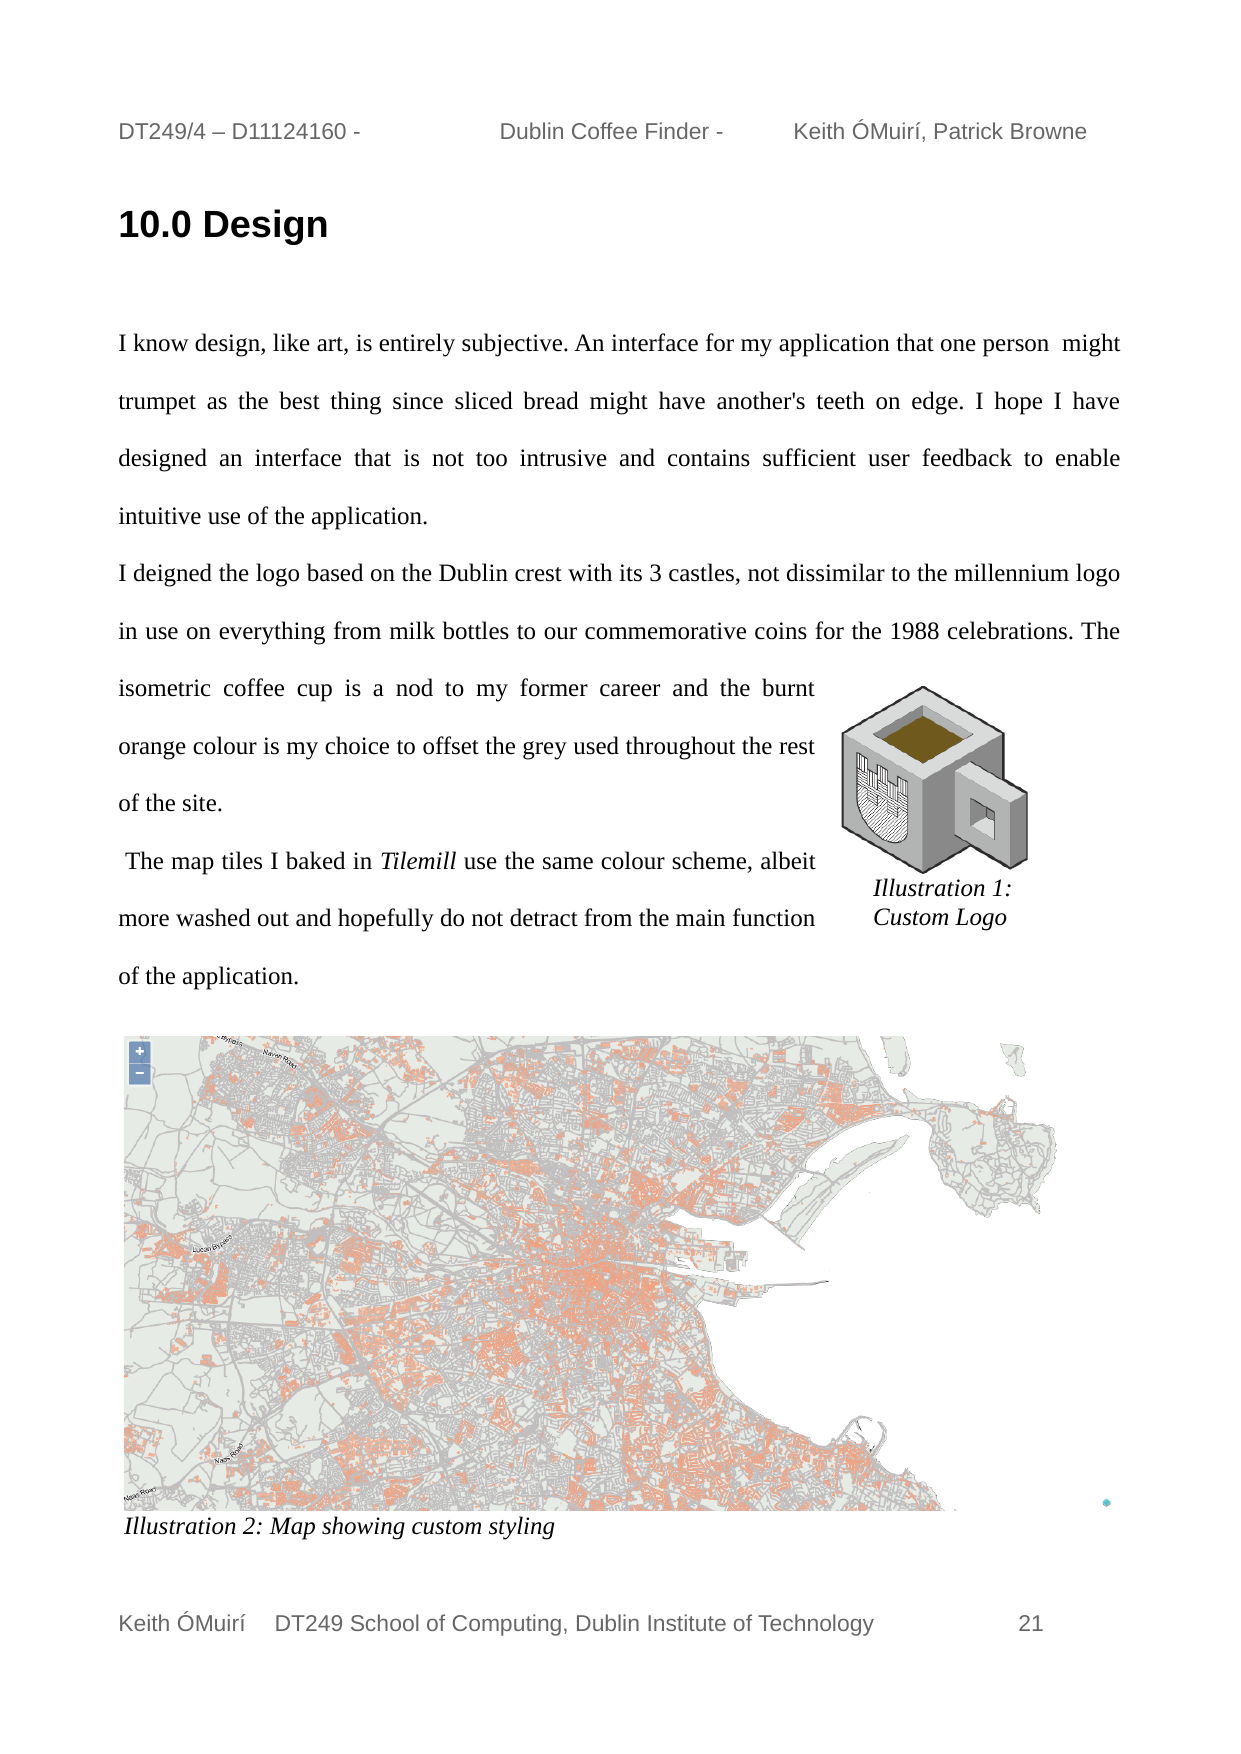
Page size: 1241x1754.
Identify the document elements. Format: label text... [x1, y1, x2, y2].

subtitle 10.0 Design [118, 202, 1122, 246]
text I deigned the logo based on the Dublin crest with its 3 castles, not dissimilar to the millennium logo in use on everything from milk bottles to our commemorative coins for the 1988 celebrations. The isometric coffee cup is a nod to my former career and the burnt orange colour is my choice to offset the grey used throughout the rest of the site. [118, 558, 1122, 960]
text Illustration 1: Custom Logo [873, 686, 1059, 931]
table_header [118, 1018, 1122, 1539]
picture [123, 1036, 1117, 1511]
table_header [118, 1540, 1122, 1586]
picture [841, 686, 1028, 874]
text I know design, like art, is entirely subjective. An interface for my application that one person might trumpet as the best thing since sliced bread might have another's teeth on edge. I hope I have designed an interface that is not too intrusive and contains sufficient user feedback to enable intuitive use of the application. [118, 328, 1122, 529]
text The map tiles I baked in Tilemill use the same colour scheme, albeit more washed out and hopefully do not detract from the main function of the application. [118, 846, 1122, 989]
